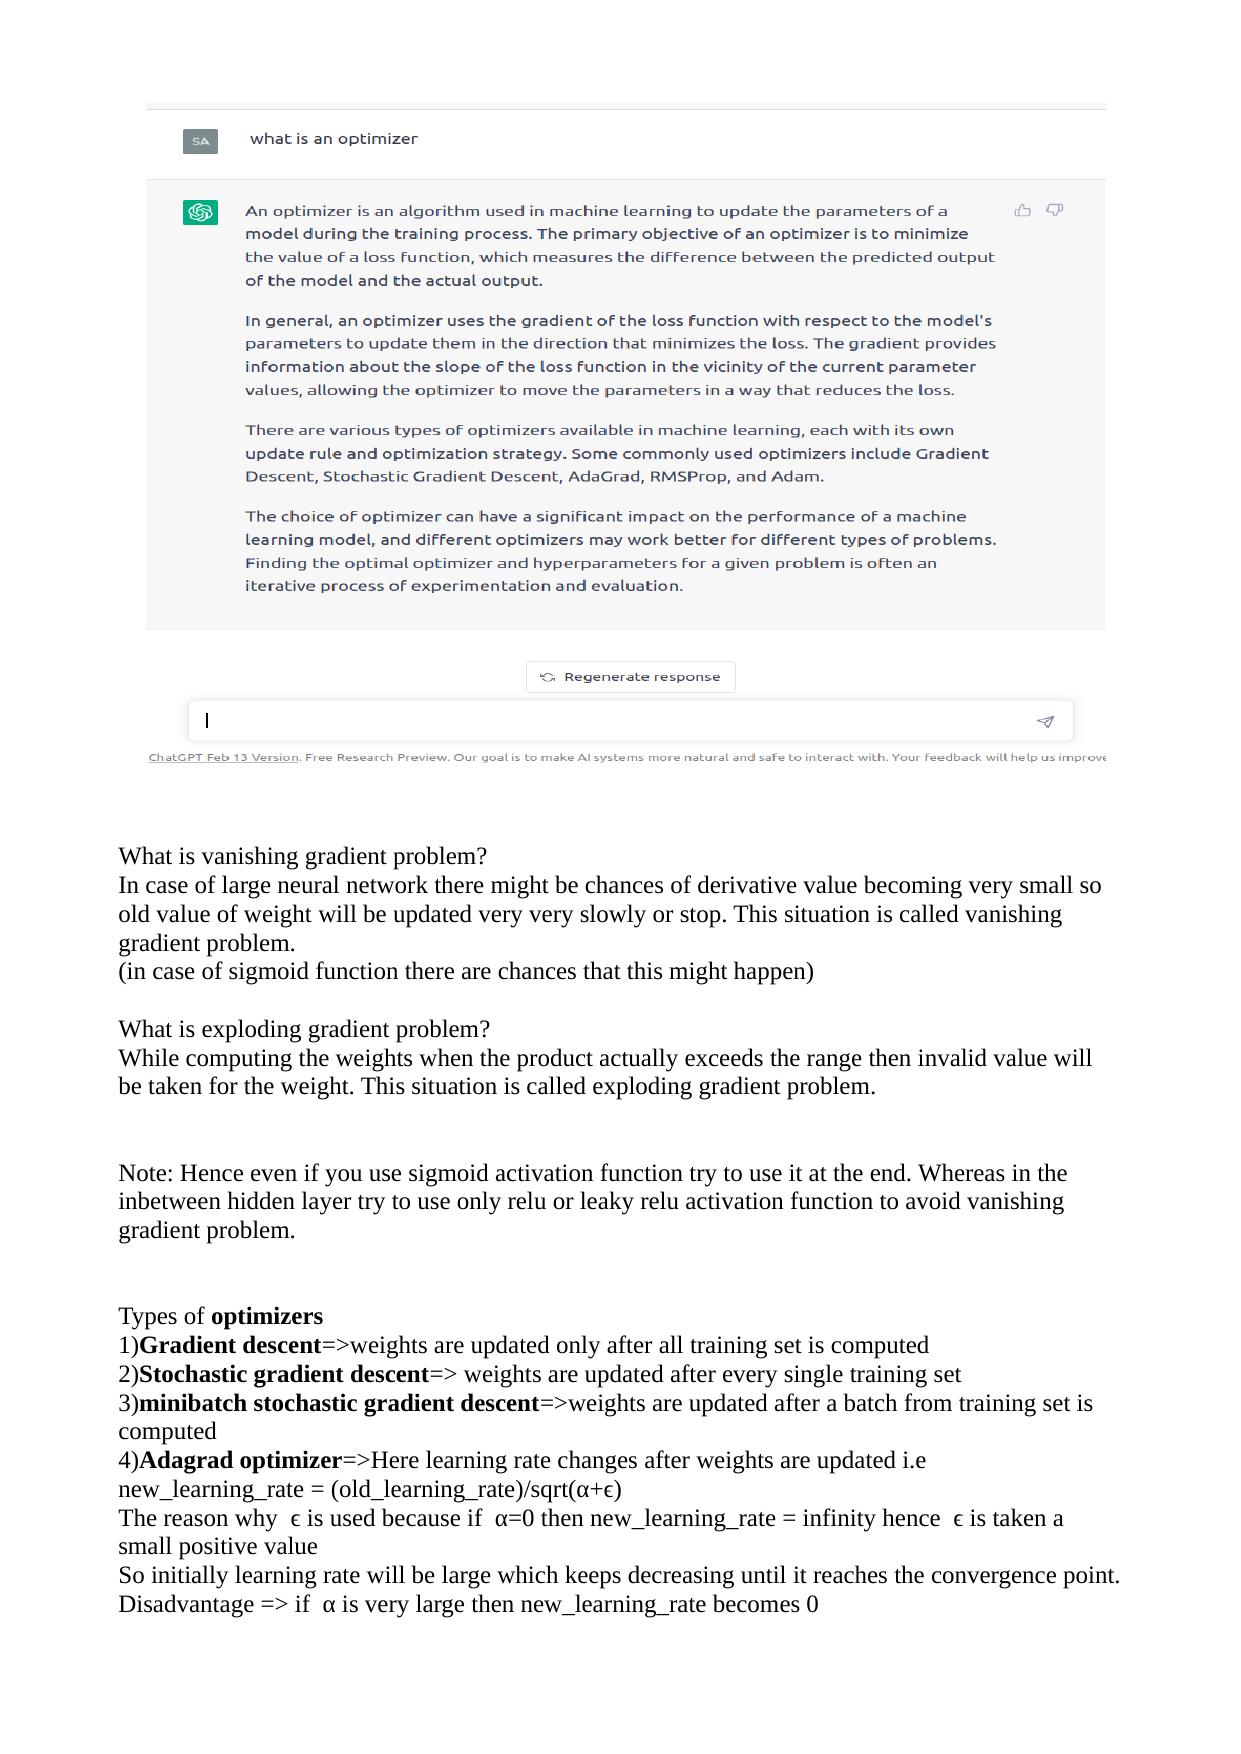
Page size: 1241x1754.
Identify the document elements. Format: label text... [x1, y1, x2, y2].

text 1)Gradient descent=>weights are updated only after all training set is computed [118, 1330, 1122, 1359]
picture [474, 102, 1106, 784]
text (in case of sigmoid function there are chances that this might happen) [118, 956, 1122, 985]
text So initially learning rate will be large which keeps decreasing until it reaches the convergence point. [118, 1560, 1122, 1589]
text Disadvantage => if α is very large then new_learning_rate becomes 0 [118, 1589, 1122, 1618]
text What is vanishing gradient problem? [118, 841, 1122, 870]
text While computing the weights when the product actually exceeds the range then invalid value will be taken for the weight. This situation is called exploding gradient problem. [118, 1043, 1122, 1100]
text In case of large neural network there might be chances of derivative value becoming very small so old value of weight will be updated very very slowly or stop. This situation is called vanishing gradient problem. [118, 870, 1122, 956]
text new_learning_rate = (old_learning_rate)/sqrt(α+ϵ) [118, 1474, 1122, 1503]
text The reason why ϵ is used because if α=0 then new_learning_rate = infinity hence ϵ is taken a small positive value [118, 1503, 1122, 1560]
text Note: Hence even if you use sigmoid activation function try to use it at the end. Whereas in the inbetween hidden layer try to use only relu or leaky relu activation function to avoid vanishing gradient problem. [118, 1158, 1122, 1244]
text 2)Stochastic gradient descent=> weights are updated after every single training set [118, 1359, 1122, 1388]
text Types of optimizers [118, 1301, 1122, 1330]
text 3)minibatch stochastic gradient descent=>weights are updated after a batch from training set is computed [118, 1388, 1122, 1445]
text 4)Adagrad optimizer=>Here learning rate changes after weights are updated i.e [118, 1445, 1122, 1474]
text What is exploding gradient problem? [118, 1014, 1122, 1043]
